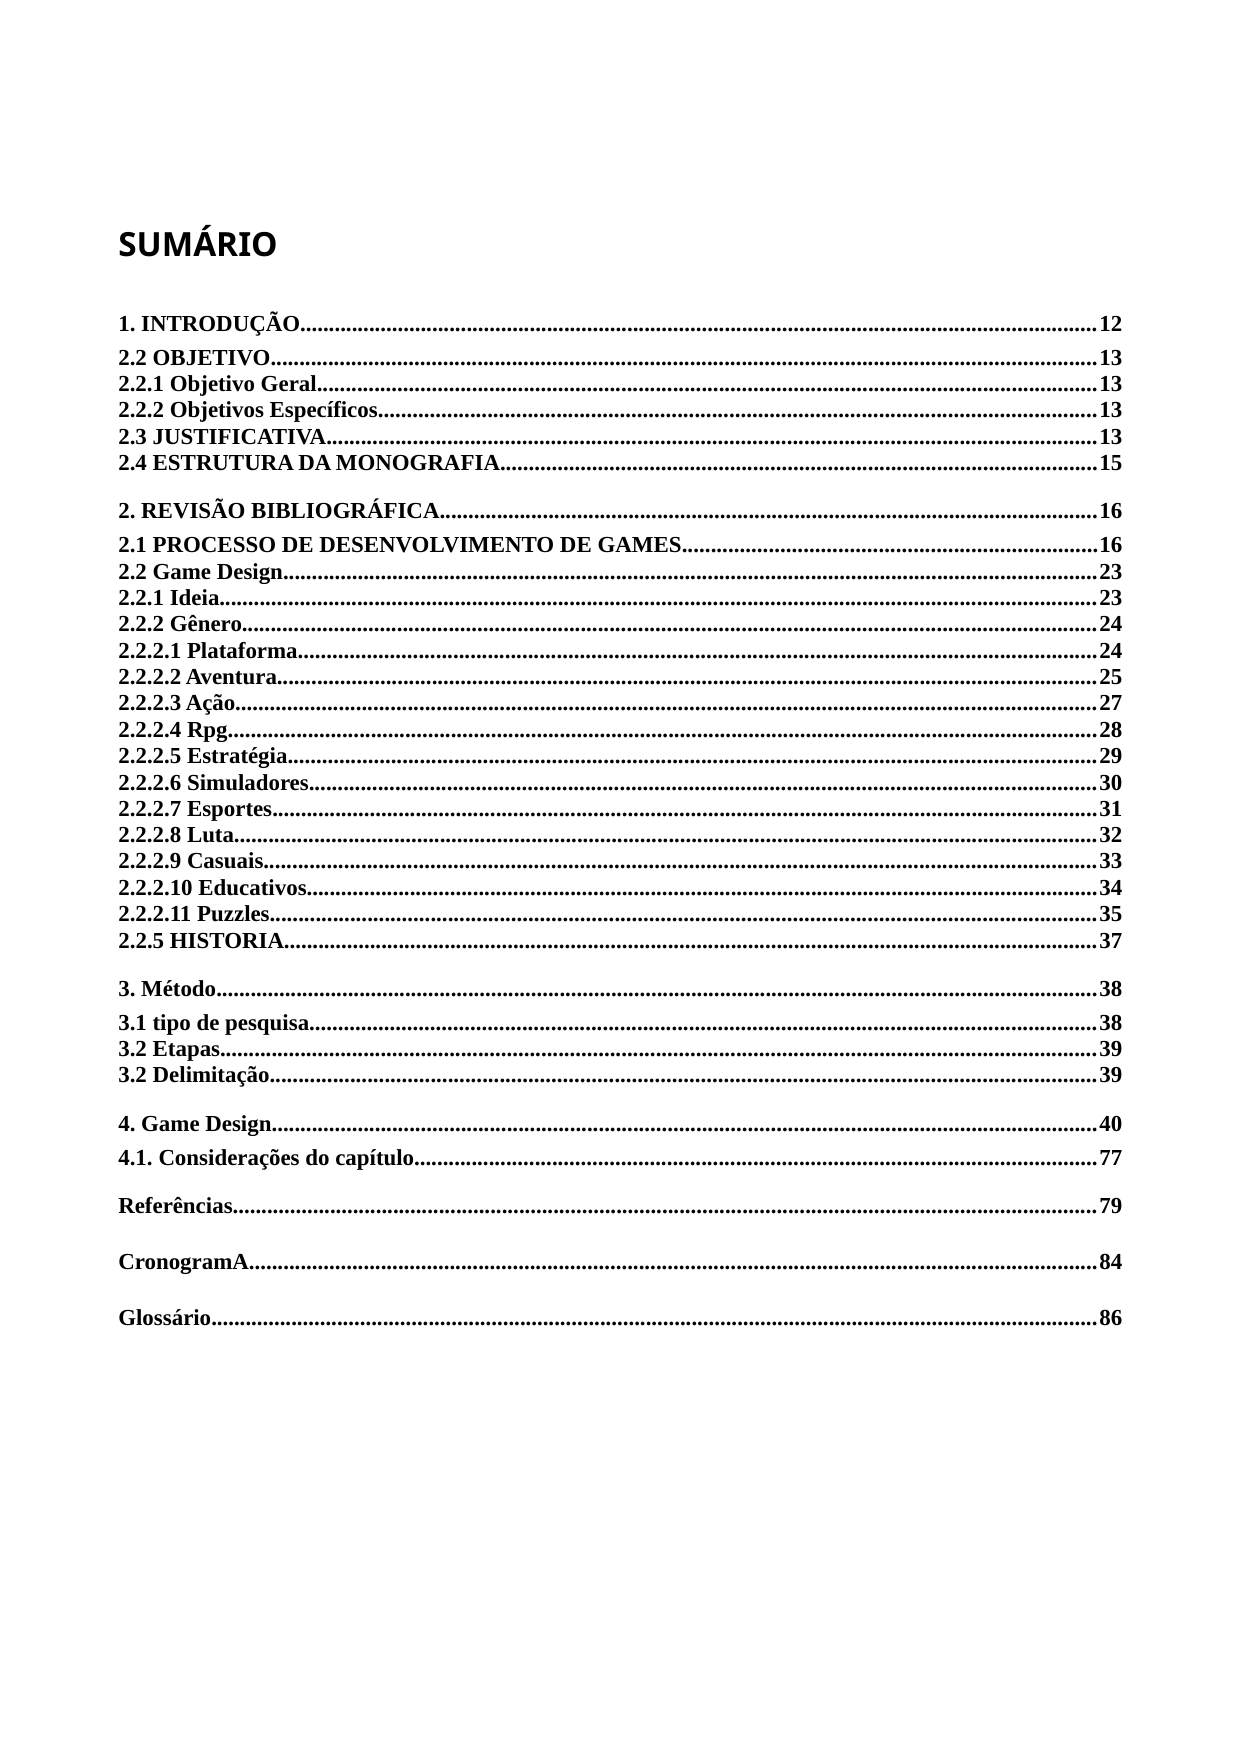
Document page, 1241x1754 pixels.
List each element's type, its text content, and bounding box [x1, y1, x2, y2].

text 2.2.2.1 Plataforma 24 [118, 637, 1122, 663]
text 2.1 PROCESSO DE DESENVOLVIMENTO DE GAMES 16 [118, 531, 1122, 558]
text 3.1 tipo de pesquisa 38 [118, 1009, 1122, 1035]
text CronogramA 84 [118, 1248, 1122, 1274]
text 4. Game Design 40 [118, 1110, 1122, 1136]
text 2.2.5 HISTORIA 37 [118, 927, 1122, 953]
text 3.2 Delimitação 39 [118, 1062, 1122, 1088]
text 2.2.2 Gênero 24 [118, 610, 1122, 637]
text 2.2 Game Design 23 [118, 558, 1122, 584]
text 2.2.2.9 Casuais 33 [118, 848, 1122, 874]
text 3.2 Etapas 39 [118, 1035, 1122, 1062]
text 2.2.2.10 Educativos 34 [118, 874, 1122, 900]
text 2.2.2.8 Luta 32 [118, 821, 1122, 848]
text 2.2.2.4 Rpg 28 [118, 716, 1122, 742]
text 2.2.2 Objetivos Específicos 13 [118, 396, 1122, 423]
subtitle SUMÁRIO [118, 220, 1122, 266]
text 2.2.1 Objetivo Geral 13 [118, 370, 1122, 396]
text 2.2.2.5 Estratégia 29 [118, 742, 1122, 768]
text 2.2.2.11 Puzzles 35 [118, 900, 1122, 927]
text 2.2.2.3 Ação 27 [118, 689, 1122, 716]
text 2.2 OBJETIVO 13 [118, 344, 1122, 370]
text 3. Método 38 [118, 975, 1122, 1001]
text 2.2.2.7 Esportes 31 [118, 795, 1122, 821]
text 2.2.2.2 Aventura 25 [118, 663, 1122, 689]
text 2.3 JUSTIFICATIVA 13 [118, 423, 1122, 449]
text 2.4 ESTRUTURA DA MONOGRAFIA 15 [118, 449, 1122, 476]
text 2.2.1 Ideia 23 [118, 584, 1122, 610]
text 2. REVISÃO BIBLIOGRÁFICA 16 [118, 498, 1122, 524]
text 1. INTRODUÇÃO 12 [118, 310, 1122, 336]
text Glossário 86 [118, 1304, 1122, 1330]
text Referências 79 [118, 1192, 1122, 1218]
text 4.1. Considerações do capítulo 77 [118, 1144, 1122, 1170]
text 2.2.2.6 Simuladores 30 [118, 768, 1122, 795]
